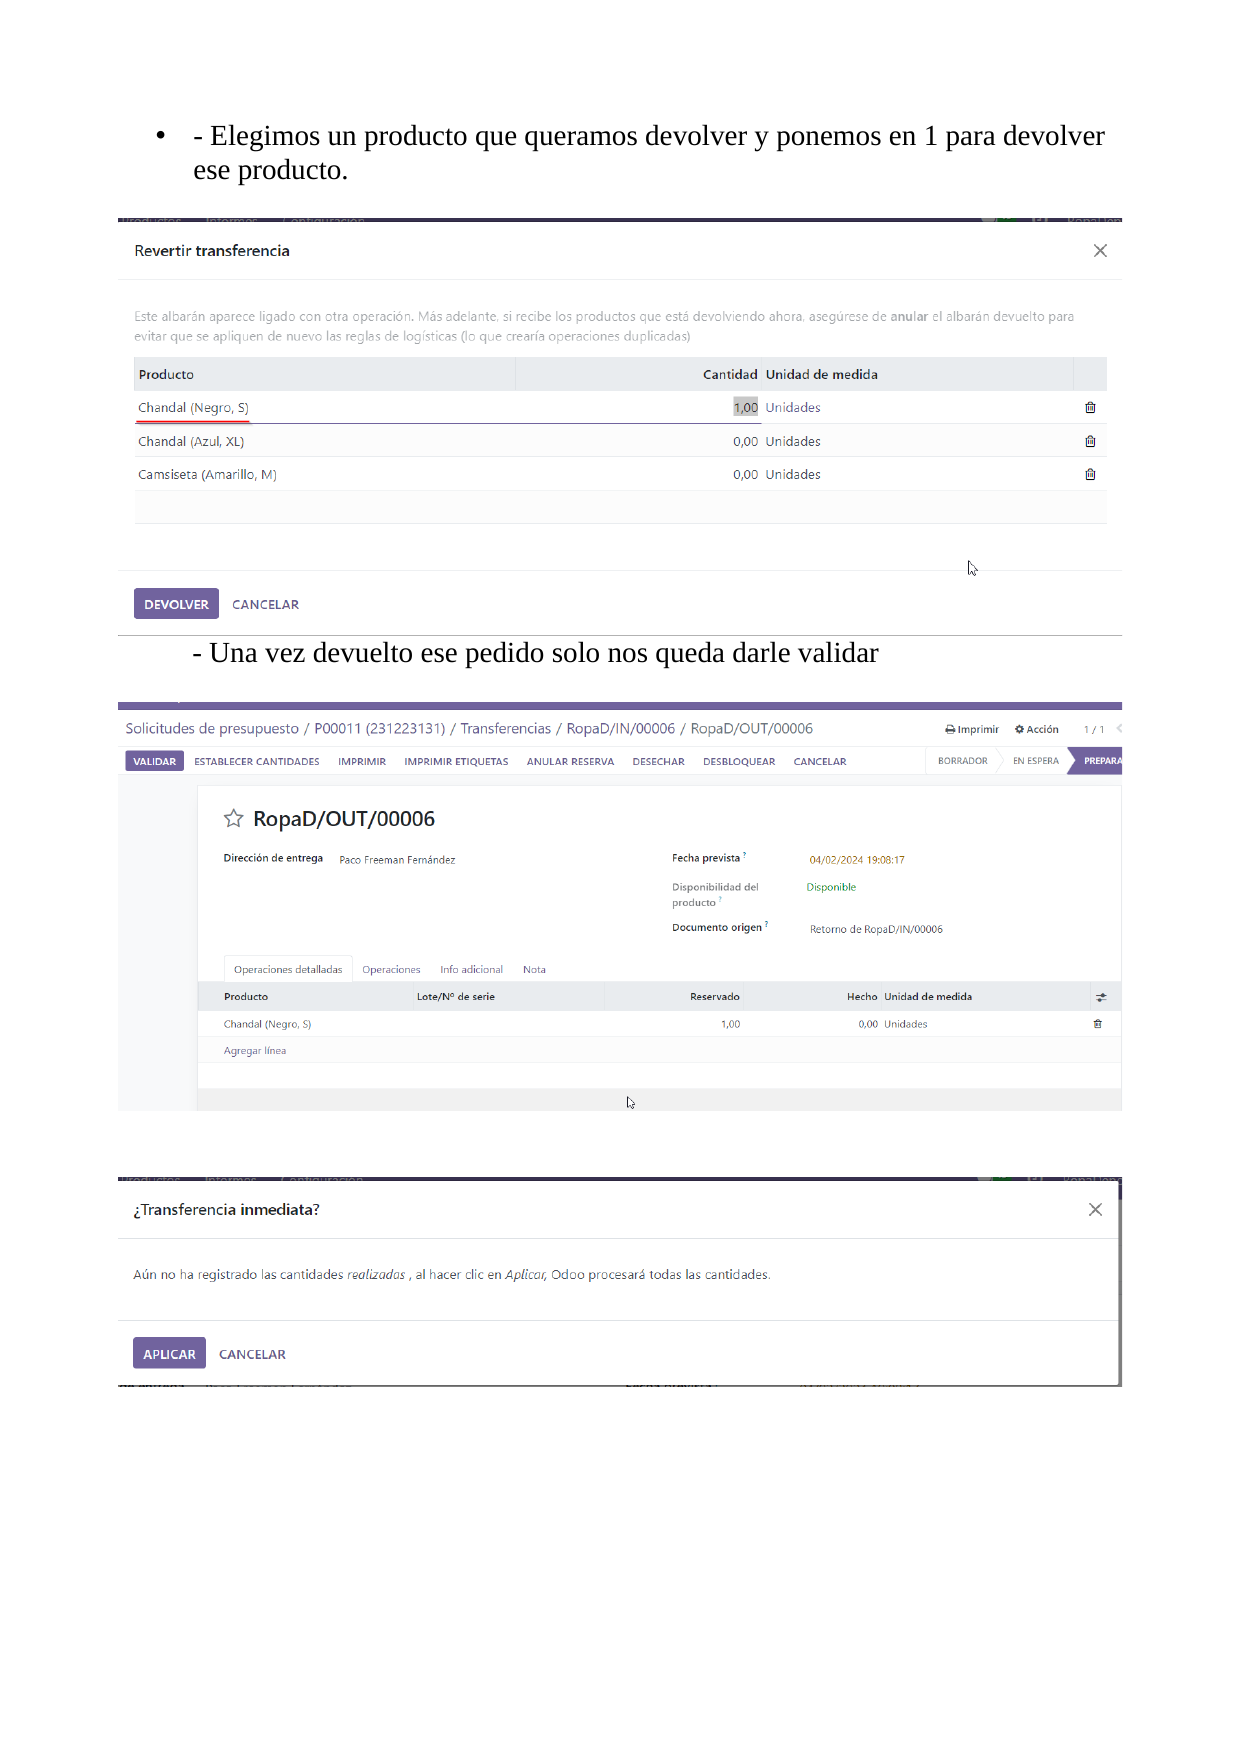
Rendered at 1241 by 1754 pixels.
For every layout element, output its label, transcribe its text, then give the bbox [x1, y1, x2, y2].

text - Una vez devuelto ese pedido solo nos queda darle validar [118, 636, 1122, 669]
picture [118, 1177, 1123, 1387]
list - Elegimos un producto que queramos devolver y ponemos en 1 para devolver ese producto. [156, 118, 1122, 185]
picture [118, 702, 1123, 1111]
picture [118, 218, 1123, 636]
